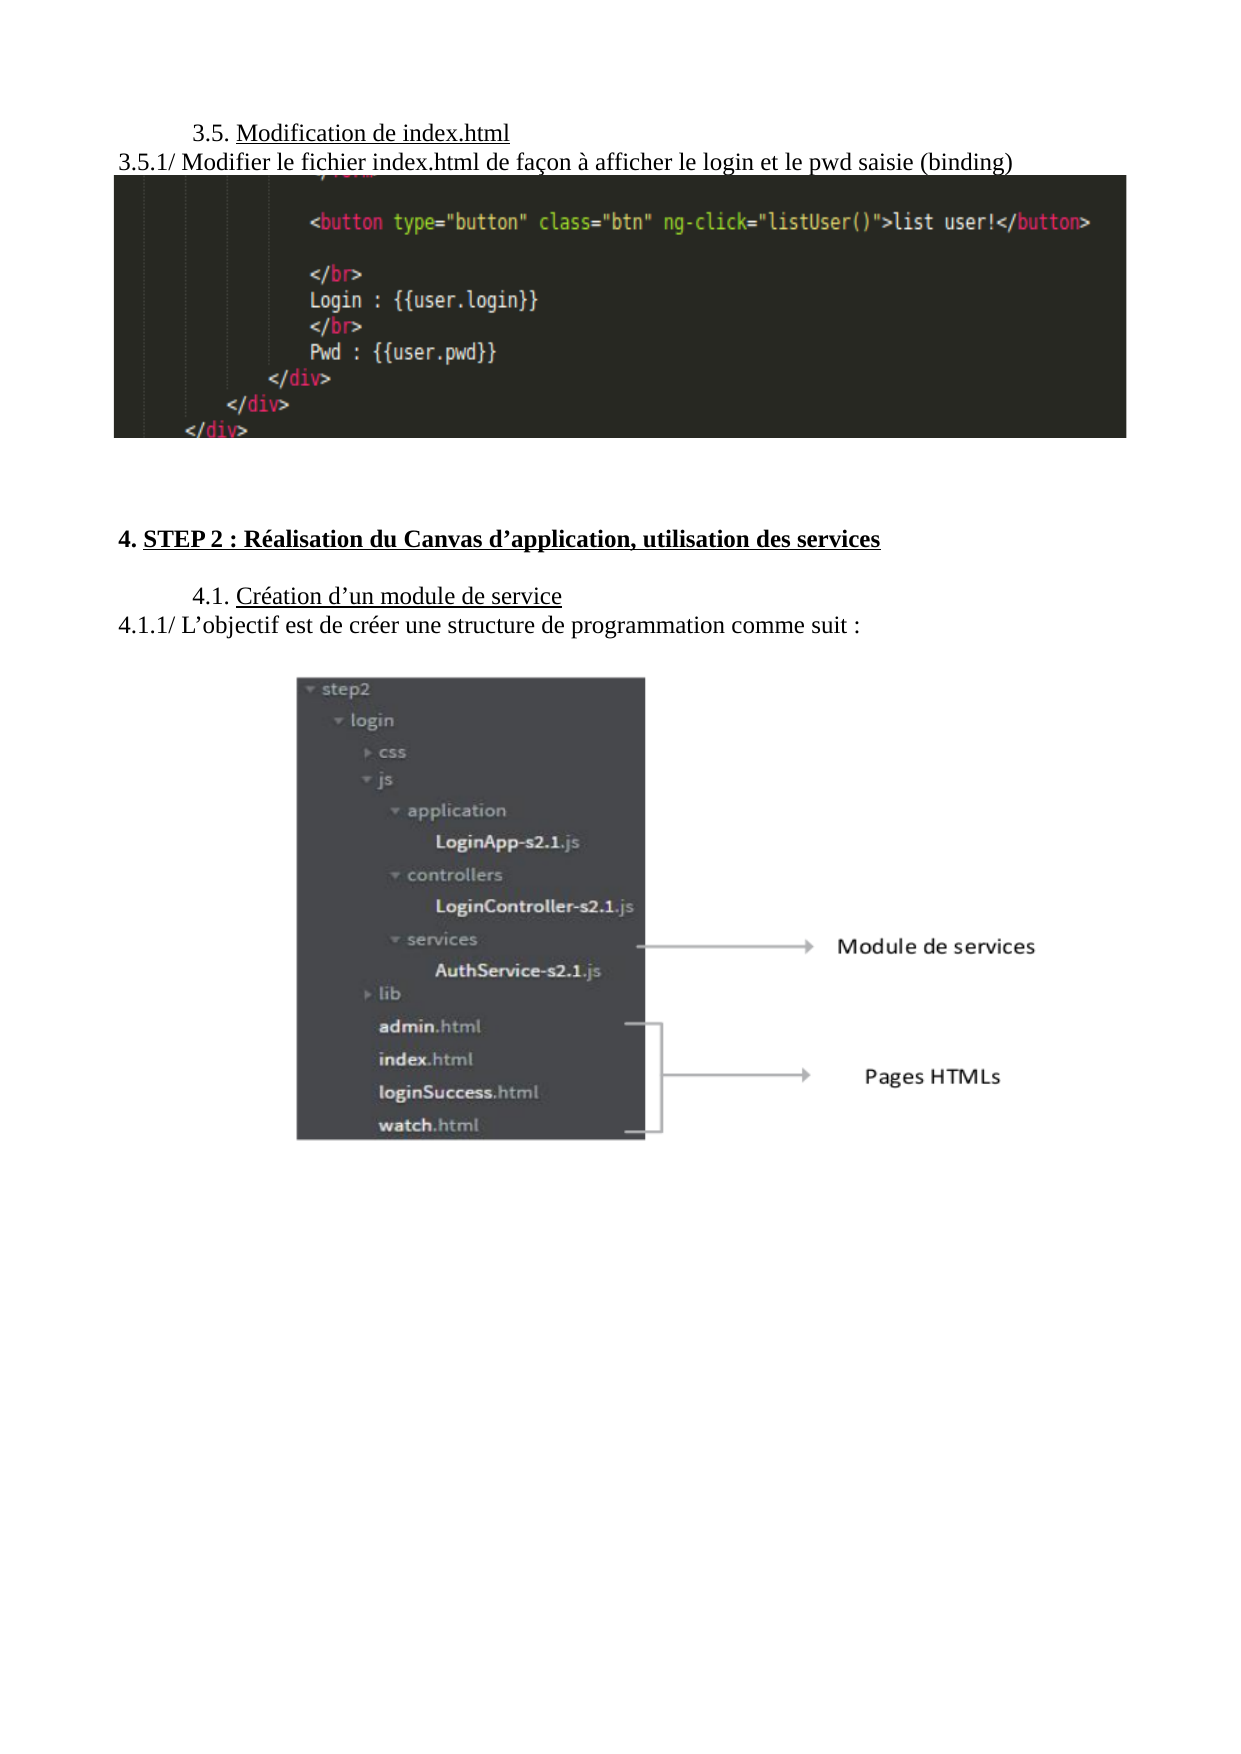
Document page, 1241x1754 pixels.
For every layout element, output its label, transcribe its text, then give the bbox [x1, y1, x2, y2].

text 3.5.1/ Modifier le fichier index.html de façon à afficher le login et le pwd saisie (binding) [118, 147, 1122, 175]
picture [222, 646, 1075, 1174]
picture [113, 175, 1127, 438]
text 4.1. Création d’un module de service [118, 581, 1122, 610]
text 4.1.1/ L’objectif est de créer une structure de programmation comme suit : [118, 610, 1122, 639]
text 4. STEP 2 : Réalisation du Canvas d’application, utilisation des services [118, 524, 1122, 553]
text 3.5. Modification de index.html [118, 118, 1122, 147]
